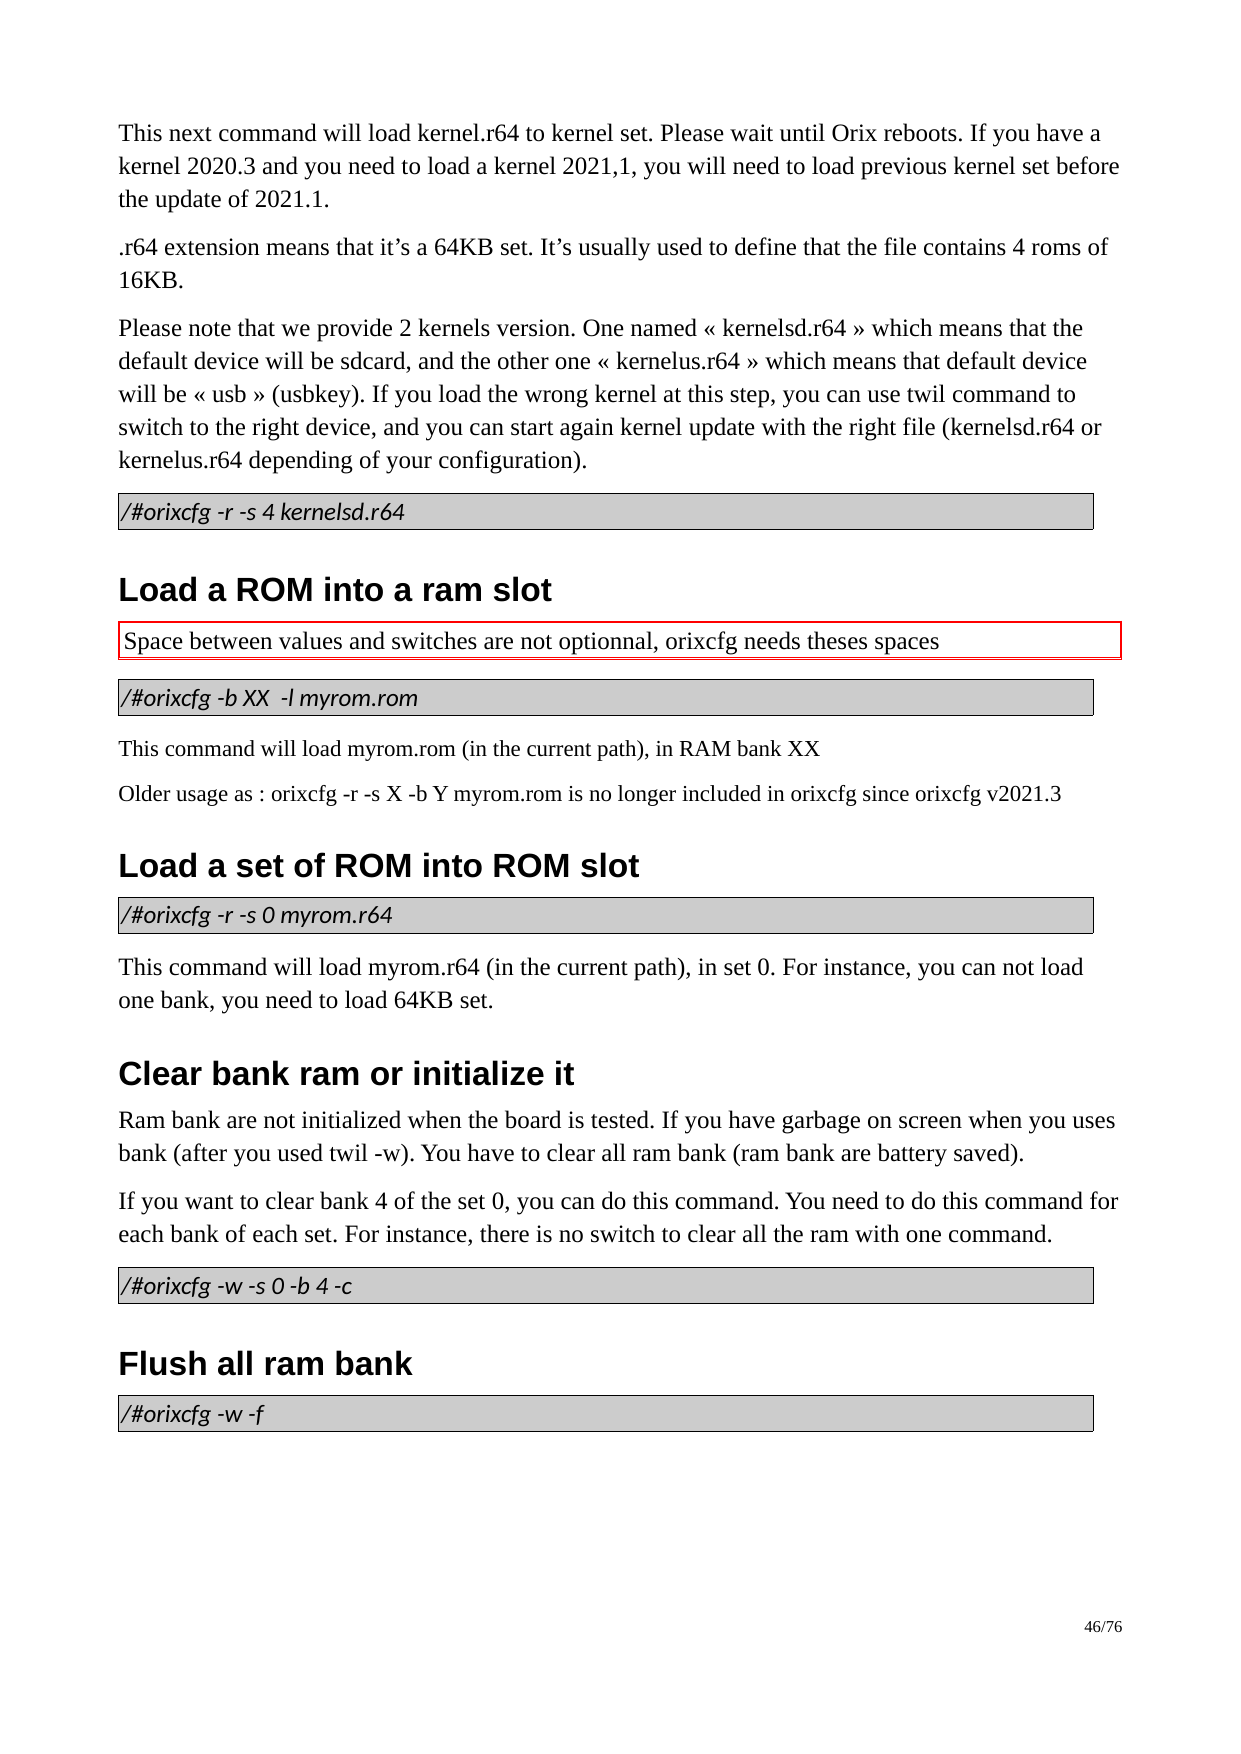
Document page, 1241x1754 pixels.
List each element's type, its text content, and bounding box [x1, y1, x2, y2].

text Space between values and switches are not optionnal, orixcfg needs theses spaces [120, 623, 1120, 657]
text Please note that we provide 2 kernels version. One named « kernelsd.r64 » which means that the default device will be sdcard, and the other one « kernelus.r64 » which means that default device will be « usb » (usbkey). If you load the wrong kernel at this step, you can use twil command to switch to the right device, and you can start again kernel update with the right file (kernelsd.r64 or kernelus.r64 depending of your configuration). [118, 313, 1122, 474]
subtitle Load a ROM into a ram slot [118, 569, 1122, 608]
subtitle Clear bank ram or initialize it [118, 1054, 1122, 1093]
text This command will load myrom.rom (in the current path), in RAM bank XX [118, 734, 1122, 761]
text This next command will load kernel.r64 to kernel set. Please wait until Orix reboots. If you have a kernel 2020.3 and you need to load a kernel 2021,1, you will need to load previous kernel set before the update of 2021.1. [118, 118, 1122, 213]
text /#orixcfg -r -s 0 myrom.r64 [119, 898, 1093, 933]
text Ram bank are not initialized when the board is tested. If you have garbage on screen when you uses bank (after you used twil -w). You have to clear all ram bank (ram bank are battery saved). [118, 1105, 1122, 1167]
subtitle Load a set of ROM into ROM slot [118, 845, 1122, 884]
text /#orixcfg -w -f [119, 1396, 1093, 1431]
text .r64 extension means that it’s a 64KB set. It’s usually used to define that the file contains 4 roms of 16KB. [118, 232, 1122, 294]
text This command will load myrom.r64 (in the current path), in set 0. For instance, you can not load one bank, you need to load 64KB set. [118, 952, 1122, 1014]
text /#orixcfg -r -s 4 kernelsd.r64 [119, 494, 1093, 529]
text Older usage as : orixcfg -r -s X -b Y myrom.rom is no longer included in orixcfg since orixcfg v2021.3 [118, 779, 1122, 806]
text /#orixcfg -b XX -l myrom.rom [119, 680, 1093, 715]
text /#orixcfg -w -s 0 -b 4 -c [119, 1268, 1093, 1303]
text If you want to clear bank 4 of the set 0, you can do this command. You need to do this command for each bank of each set. For instance, there is no switch to clear all the ram with one command. [118, 1186, 1122, 1248]
subtitle Flush all ram bank [118, 1343, 1122, 1382]
